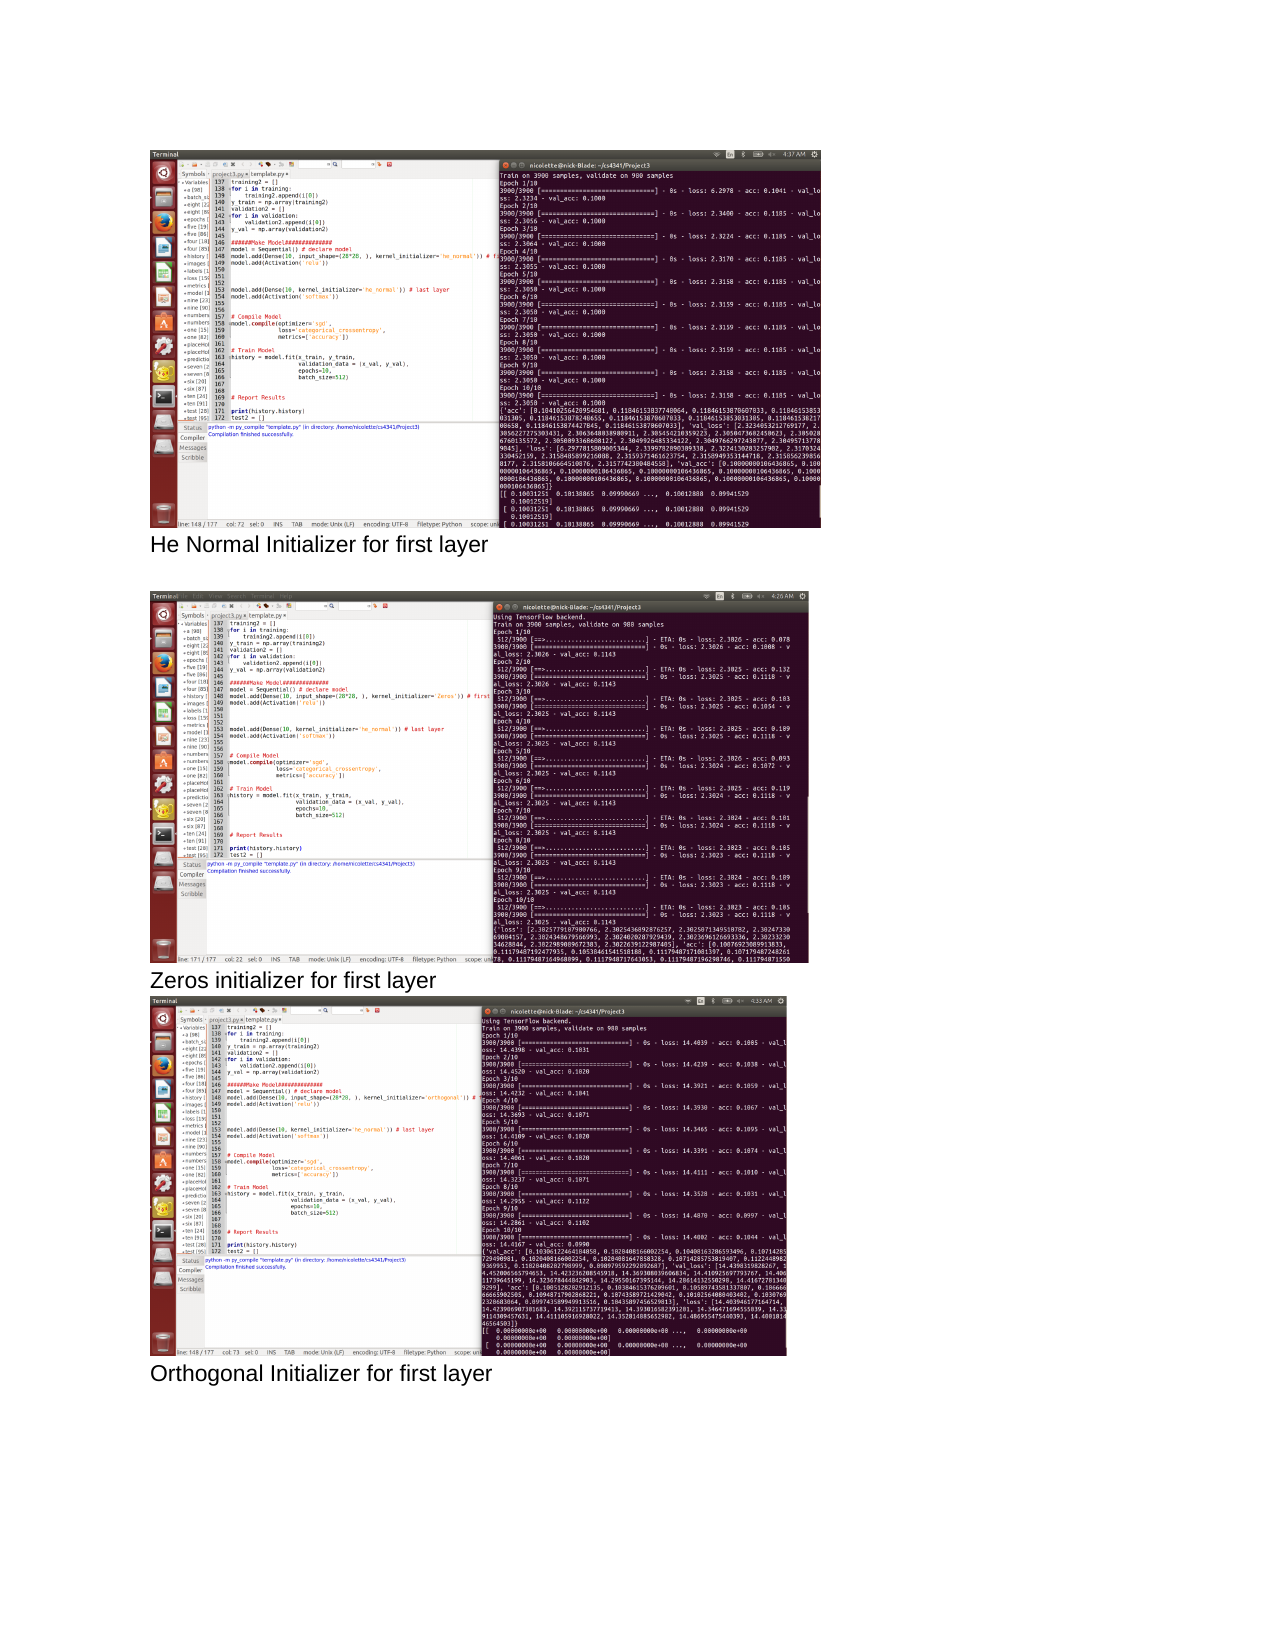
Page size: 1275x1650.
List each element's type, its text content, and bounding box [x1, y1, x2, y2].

text Orthogonal Initializer for first layer [150, 1359, 1125, 1386]
picture [150, 150, 821, 528]
text Zeros initializer for first layer [150, 967, 1125, 993]
text He Normal Initializer for first layer [150, 531, 1125, 558]
picture [150, 996, 787, 1356]
picture [150, 591, 809, 963]
